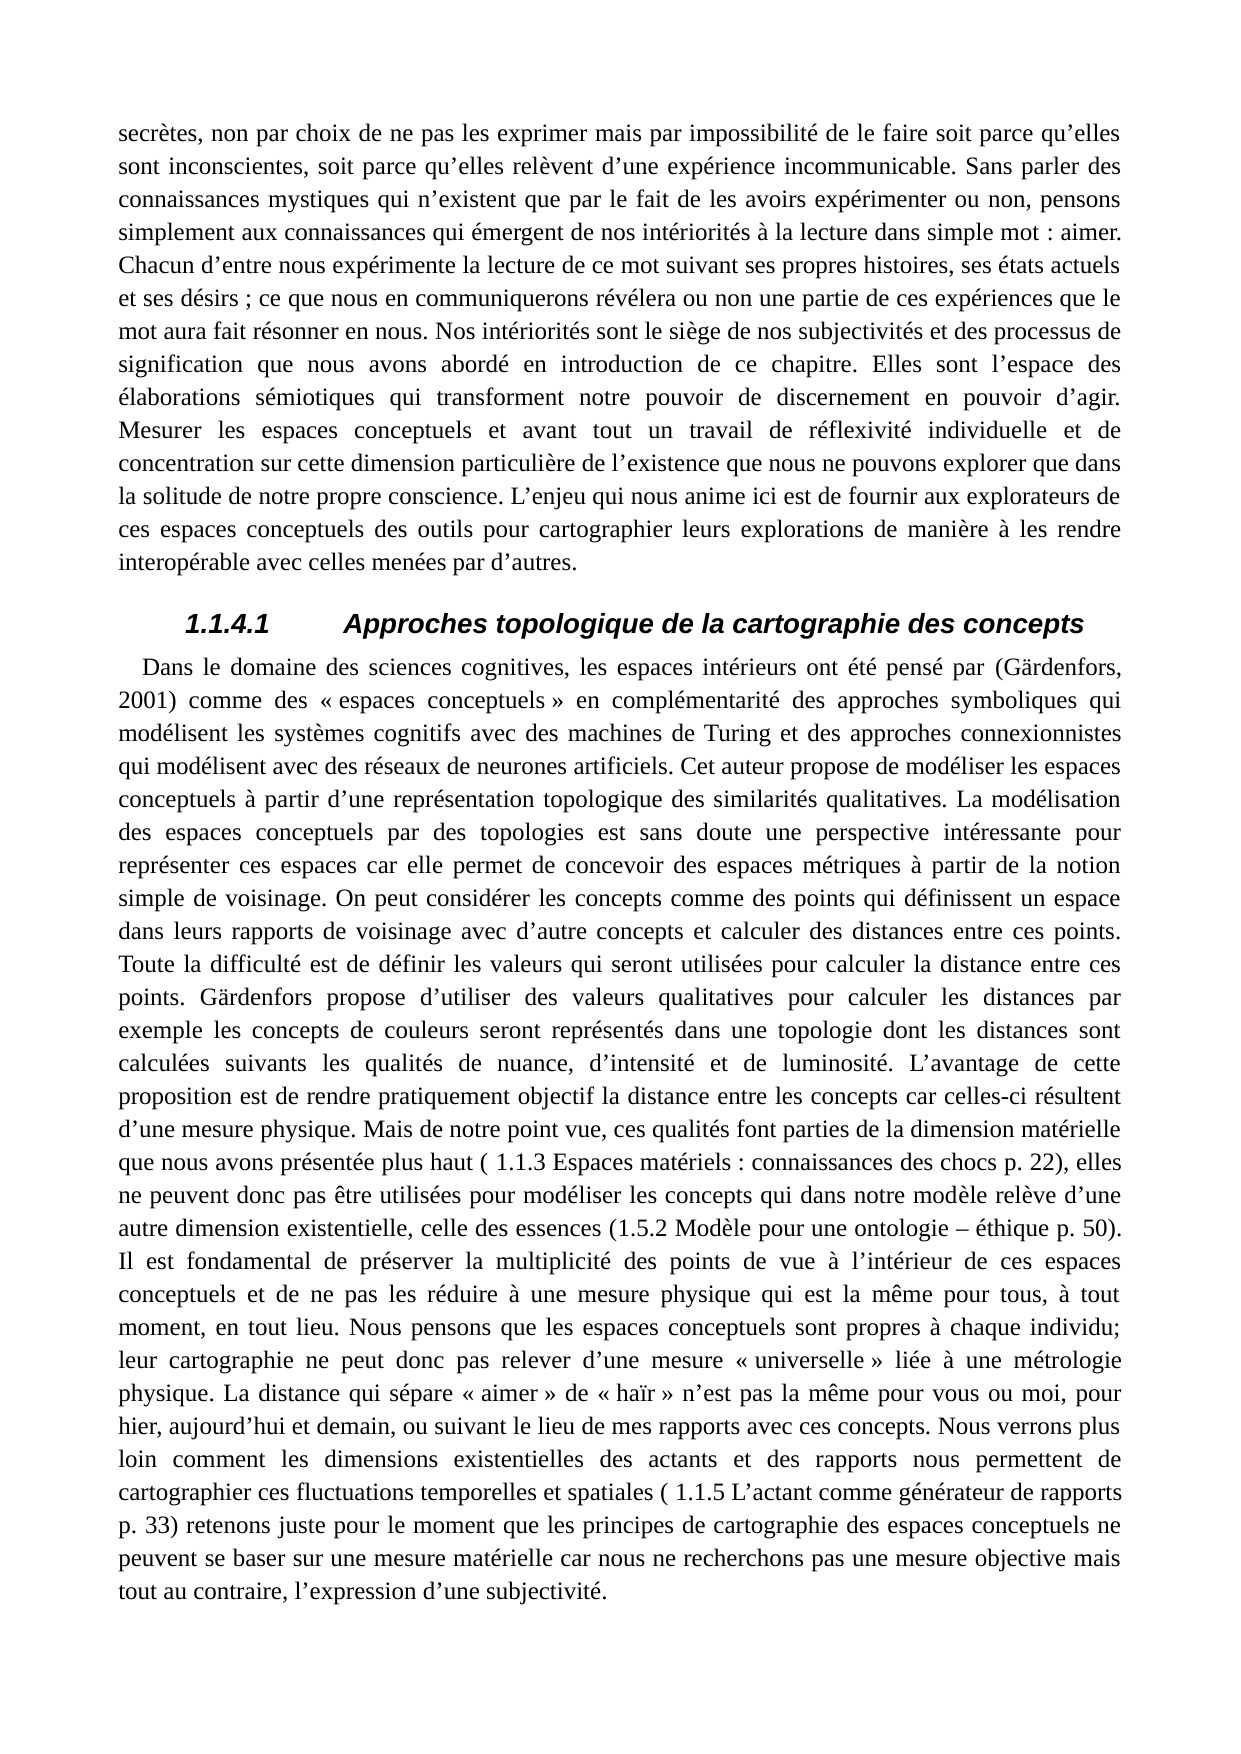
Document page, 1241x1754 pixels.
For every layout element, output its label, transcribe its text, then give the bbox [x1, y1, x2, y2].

text secrètes, non par choix de ne pas les exprimer mais par impossibilité de le faire soit parce qu’elles sont inconscientes, soit parce qu’elles relèvent d’une expérience incommunicable. Sans parler des connaissances mystiques qui n’existent que par le fait de les avoirs expérimenter ou non, pensons simplement aux connaissances qui émergent de nos intériorités à la lecture dans simple mot : aimer. Chacun d’entre nous expérimente la lecture de ce mot suivant ses propres histoires, ses états actuels et ses désirs ; ce que nous en communiquerons révélera ou non une partie de ces expériences que le mot aura fait résonner en nous. Nos intériorités sont le siège de nos subjectivités et des processus de signification que nous avons abordé en introduction de ce chapitre. Elles sont l’espace des élaborations sémiotiques qui transforment notre pouvoir de discernement en pouvoir d’agir. Mesurer les espaces conceptuels et avant tout un travail de réflexivité individuelle et de concentration sur cette dimension particulière de l’existence que nous ne pouvons explorer que dans la solitude de notre propre conscience. L’enjeu qui nous anime ici est de fournir aux explorateurs de ces espaces conceptuels des outils pour cartographier leurs explorations de manière à les rendre interopérable avec celles menées par d’autres. [118, 118, 1122, 576]
text Dans le domaine des sciences cognitives, les espaces intérieurs ont été pensé par (Gärdenfors, 2001) comme des « espaces conceptuels » en complémentarité des approches symboliques qui modélisent les systèmes cognitifs avec des machines de Turing et des approches connexionnistes qui modélisent avec des réseaux de neurones artificiels. Cet auteur propose de modéliser les espaces conceptuels à partir d’une représentation topologique des similarités qualitatives. La modélisation des espaces conceptuels par des topologies est sans doute une perspective intéressante pour représenter ces espaces car elle permet de concevoir des espaces métriques à partir de la notion simple de voisinage. On peut considérer les concepts comme des points qui définissent un espace dans leurs rapports de voisinage avec d’autre concepts et calculer des distances entre ces points. Toute la difficulté est de définir les valeurs qui seront utilisées pour calculer la distance entre ces points. Gärdenfors propose d’utiliser des valeurs qualitatives pour calculer les distances par exemple les concepts de couleurs seront représentés dans une topologie dont les distances sont calculées suivants les qualités de nuance, d’intensité et de luminosité. L’avantage de cette proposition est de rendre pratiquement objectif la distance entre les concepts car celles-ci résultent d’une mesure physique. Mais de notre point vue, ces qualités font parties de la dimension matérielle que nous avons présentée plus haut ( 1.1.3 Espaces matériels : connaissances des chocs p. 22), elles ne peuvent donc pas être utilisées pour modéliser les concepts qui dans notre modèle relève d’une autre dimension existentielle, celle des essences (1.5.2 Modèle pour une ontologie – éthique p. 51). Il est fondamental de préserver la multiplicité des points de vue à l’intérieur de ces espaces conceptuels et de ne pas les réduire à une mesure physique qui est la même pour tous, à tout moment, en tout lieu. Nous pensons que les espaces conceptuels sont propres à chaque individu; leur cartographie ne peut donc pas relever d’une mesure « universelle » liée à une métrologie physique. La distance qui sépare « aimer » de « haïr » n’est pas la même pour vous ou moi, pour hier, aujourd’hui et demain, ou suivant le lieu de mes rapports avec ces concepts. Nous verrons plus loin comment les dimensions existentielles des actants et des rapports nous permettent de cartographier ces fluctuations temporelles et spatiales ( 1.1.5 L’actant comme générateur de rapports p. 33) retenons juste pour le moment que les principes de cartographie des espaces conceptuels ne peuvent se baser sur une mesure matérielle car nous ne recherchons pas une mesure objective mais tout au contraire, l’expression d’une subjectivité. [118, 652, 1122, 1605]
subtitle Approches topologique de la cartographie des concepts [118, 607, 1122, 639]
